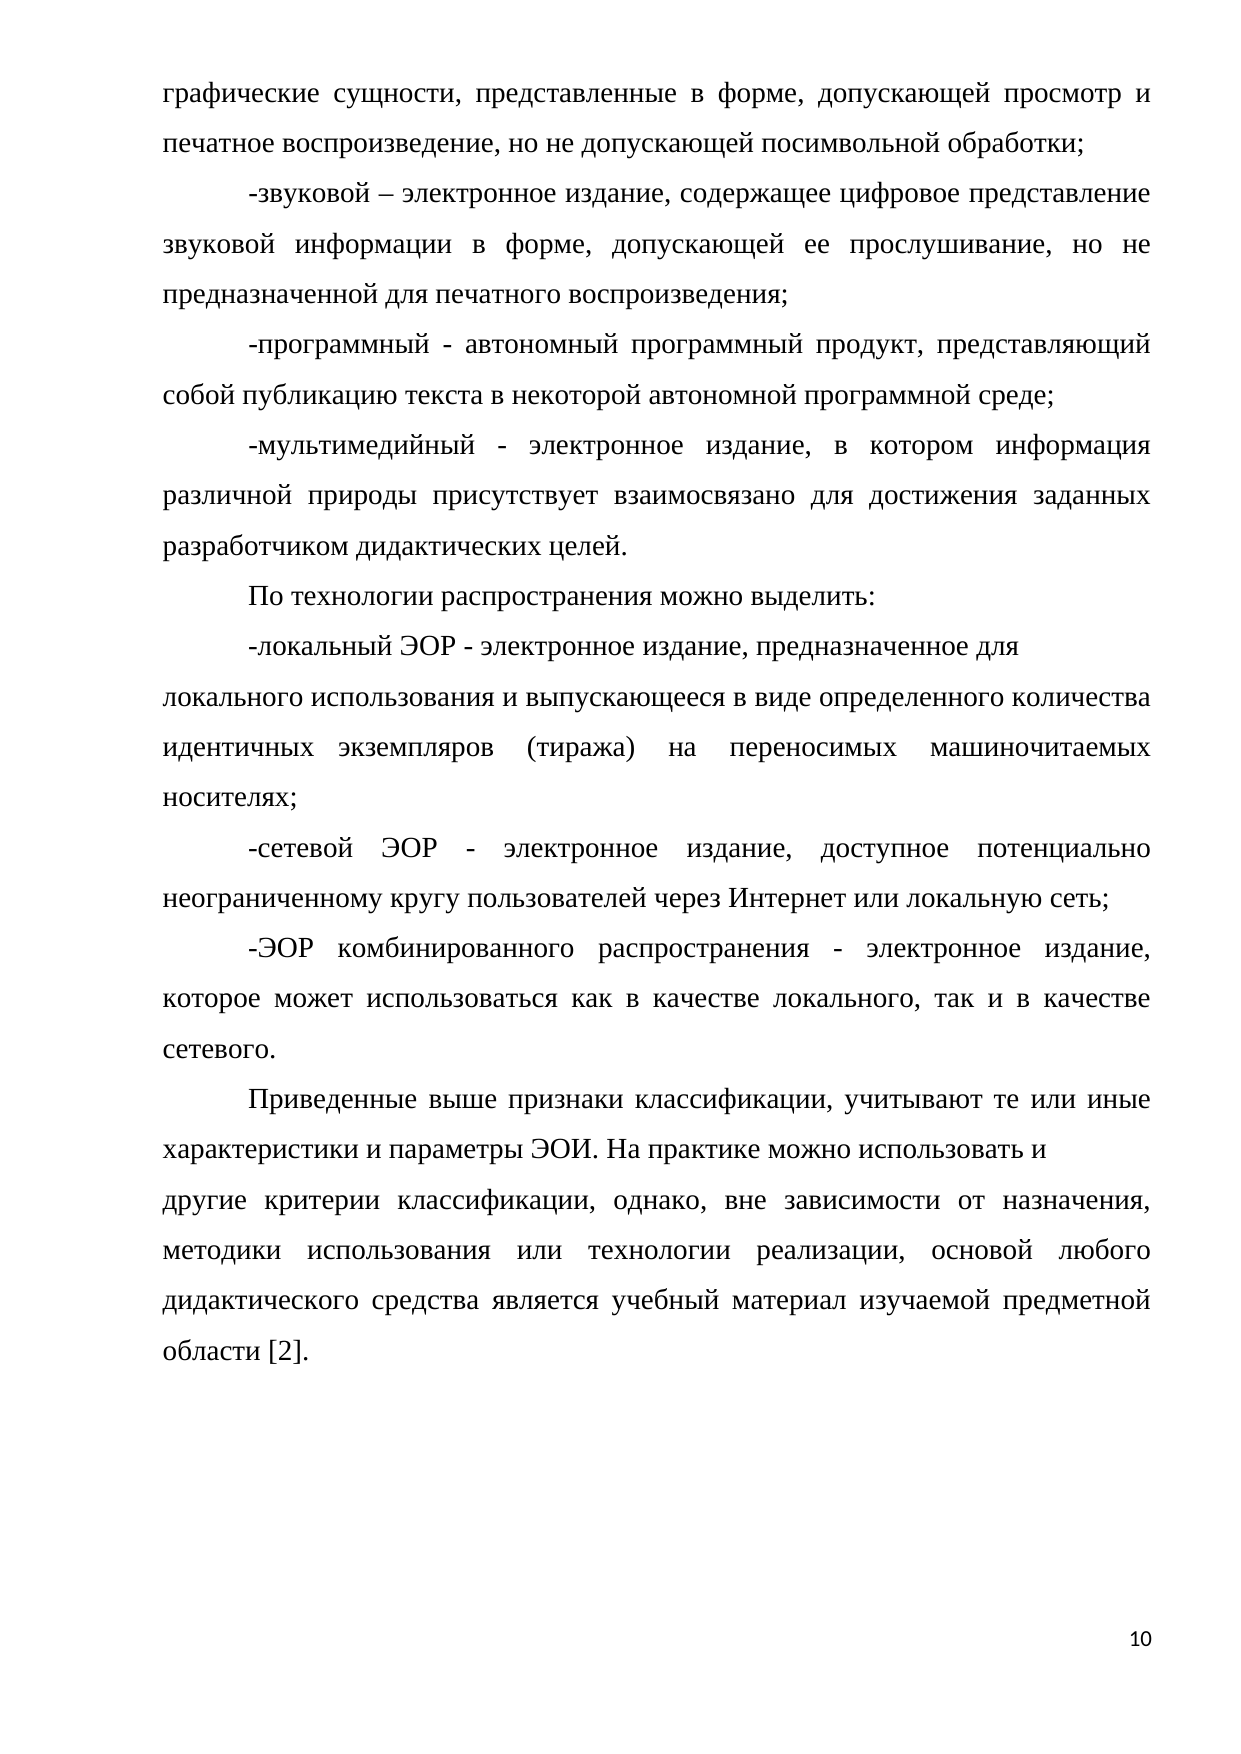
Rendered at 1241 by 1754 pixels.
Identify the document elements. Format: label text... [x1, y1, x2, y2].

list программный - автономный программный продукт, представляющий собой публикацию текста в некоторой автономной программной среде; [162, 327, 1152, 410]
text другие критерии классификации, однако, вне зависимости от назначения, методики использования или технологии реализации, основой любого дидактического средства является учебный материал изучаемой предметной области [2]. [162, 1182, 1152, 1366]
list графические сущности, представленные в форме, допускающей просмотр и печатное воспроизведение, но не допускающей посимвольной обработки; [162, 75, 1152, 159]
text локального использования и выпускающееся в виде определенного количества идентичных экземпляров (тиража) на переносимых машиночитаемых носителях; [162, 679, 1152, 813]
list ЭОР комбинированного распространения - электронное издание, которое может использоваться как в качестве локального, так и в качестве сетевого. [162, 930, 1152, 1064]
list сетевой ЭОР - электронное издание, доступное потенциально неограниченному кругу пользователей через Интернет или локальную сеть; [162, 830, 1152, 913]
text Приведенные выше признаки классификации, учитывают те или иные характеристики и параметры ЭОИ. На практике можно использовать и [162, 1081, 1152, 1165]
list мультимедийный - электронное издание, в котором информация различной природы присутствует взаимосвязано для достижения заданных разработчиком дидактических целей. [162, 427, 1152, 561]
text По технологии распространения можно выделить: [162, 578, 1152, 612]
list локальный ЭОР - электронное издание, предназначенное для [162, 628, 1152, 662]
list звуковой – электронное издание, содержащее цифровое представление звуковой информации в форме, допускающей ее прослушивание, но не предназначенной для печатного воспроизведения; [162, 176, 1152, 310]
